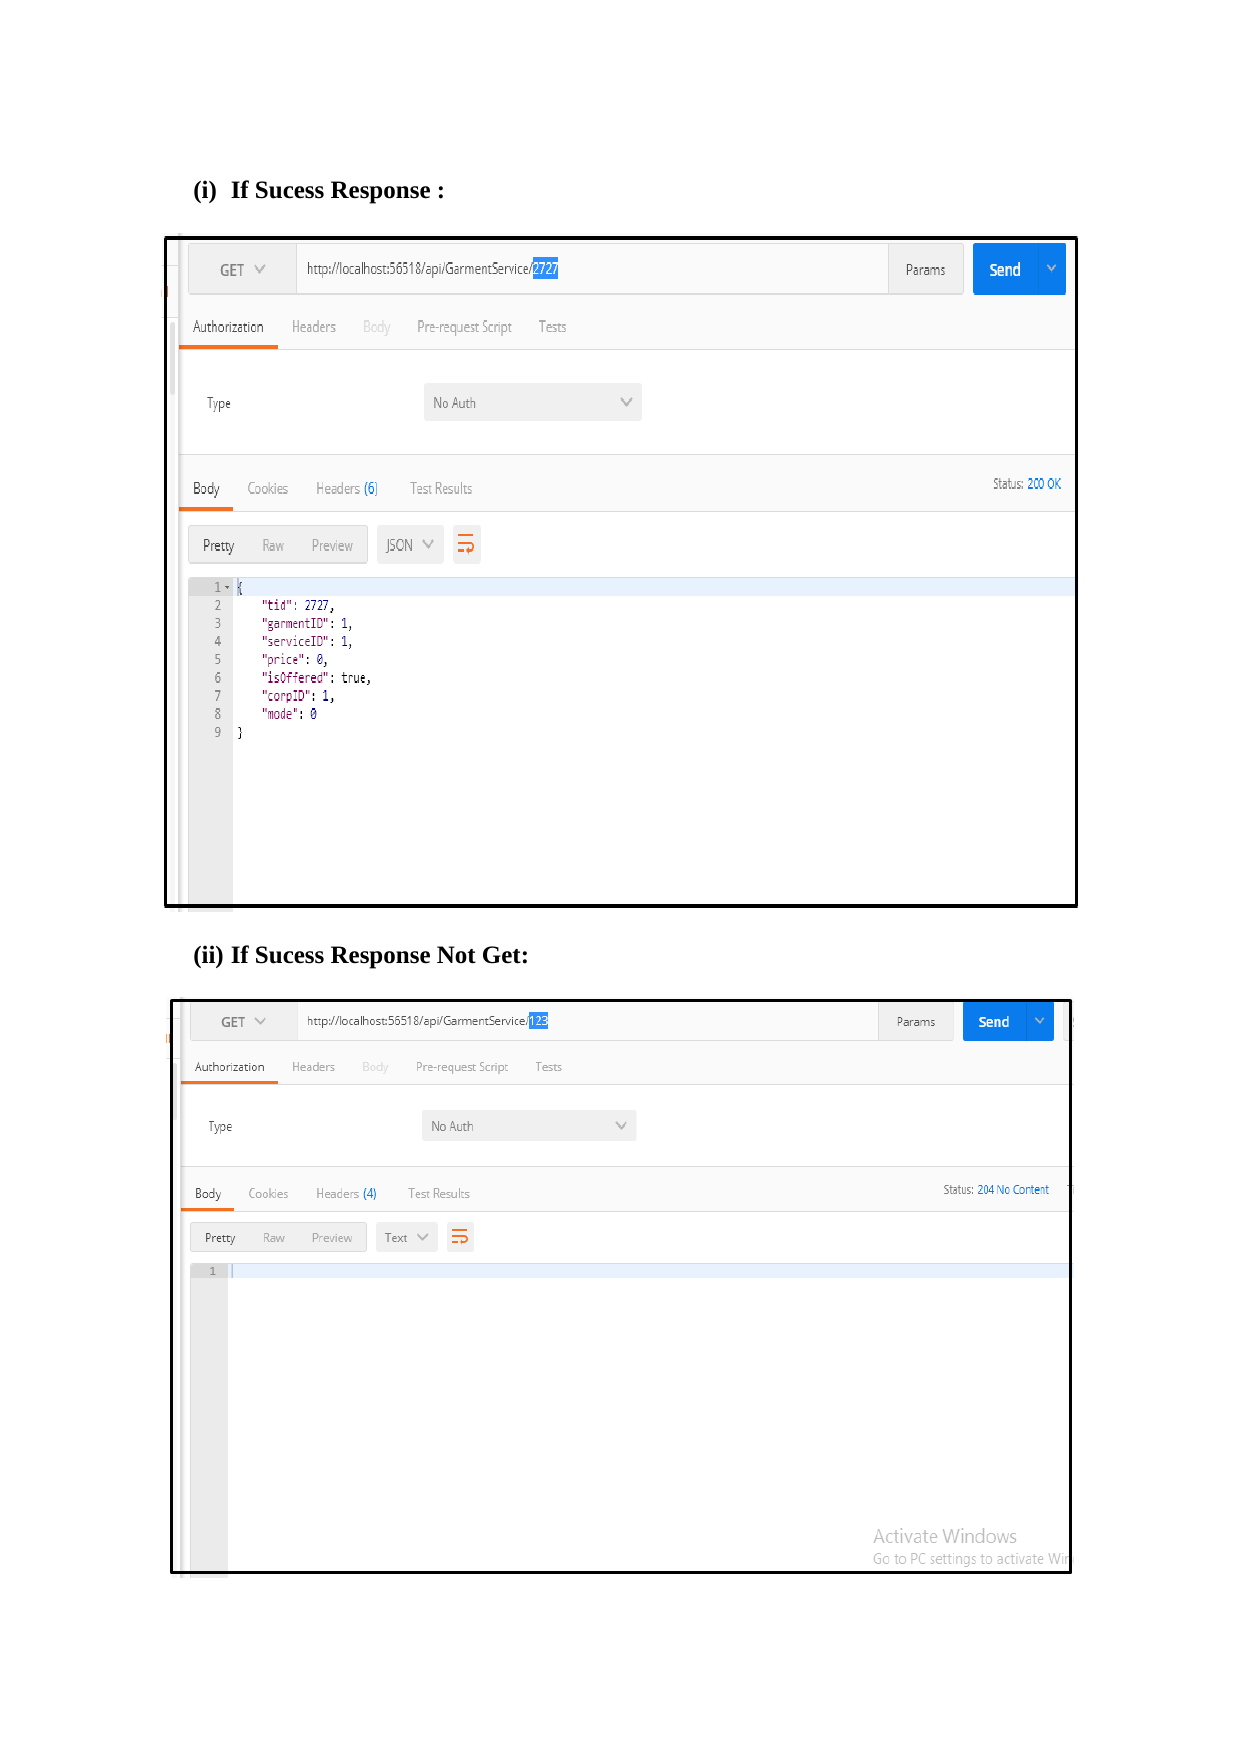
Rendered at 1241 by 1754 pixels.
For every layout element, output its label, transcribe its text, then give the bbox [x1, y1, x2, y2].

list If Sucess Response : [193, 176, 1122, 204]
picture [166, 997, 1074, 1578]
list If Sucess Response Not Get: [193, 940, 1122, 969]
picture [161, 233, 1079, 912]
